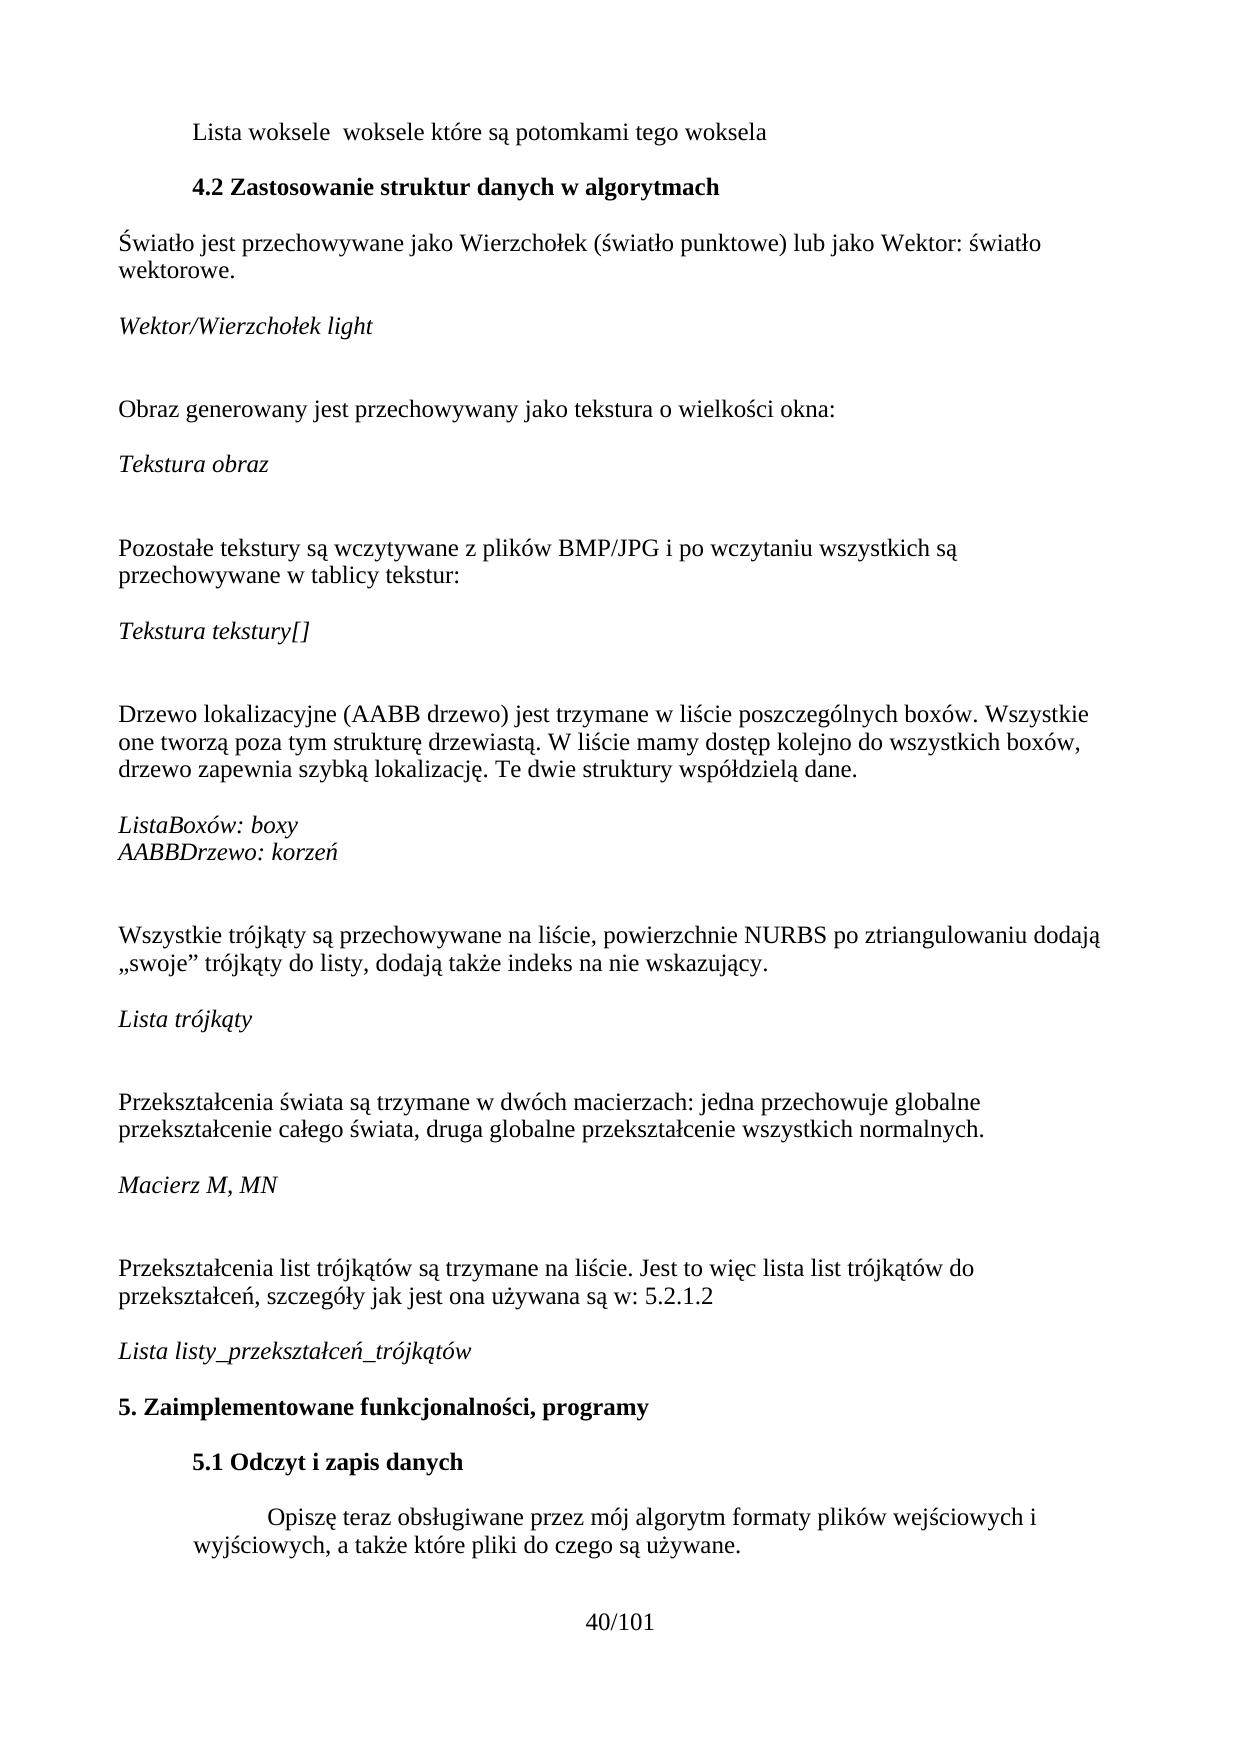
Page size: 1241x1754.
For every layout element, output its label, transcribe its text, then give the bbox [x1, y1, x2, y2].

text Pozostałe tekstury są wczytywane z plików BMP/JPG i po wczytaniu wszystkich są przechowywane w tablicy tekstur: [118, 534, 1122, 589]
text Światło jest przechowywane jako Wierzchołek (światło punktowe) lub jako Wektor: światło wektorowe. [118, 229, 1122, 284]
text Przekształcenia świata są trzymane w dwóch macierzach: jedna przechowuje globalne przekształcenie całego świata, druga globalne przekształcenie wszystkich normalnych. [118, 1088, 1122, 1143]
text 5. Zaimplementowane funkcjonalności, programy [118, 1393, 1122, 1420]
text Tekstura obraz [118, 451, 1122, 478]
text AABBDrzewo: korzeń [118, 838, 1122, 866]
text 4.2 Zastosowanie struktur danych w algorytmach [118, 173, 1122, 201]
text Lista woksele woksele które są potomkami tego woksela [118, 118, 1122, 146]
text Lista trójkąty [118, 1005, 1122, 1032]
text Wektor/Wierzchołek light [118, 312, 1122, 340]
text Opiszę teraz obsługiwane przez mój algorytm formaty plików wejściowych i wyjściowych, a także które pliki do czego są używane. [193, 1503, 1122, 1559]
text Drzewo lokalizacyjne (AABB drzewo) jest trzymane w liście poszczególnych boxów. Wszystkie one tworzą poza tym strukturę drzewiastą. W liście mamy dostęp kolejno do wszystkich boxów, drzewo zapewnia szybką lokalizację. Te dwie struktury współdzielą dane. [118, 700, 1122, 783]
text Przekształcenia list trójkątów są trzymane na liście. Jest to więc lista list trójkątów do przekształceń, szczegóły jak jest ona używana są w: 5.2.1.2 [118, 1254, 1122, 1309]
text Obraz generowany jest przechowywany jako tekstura o wielkości okna: [118, 395, 1122, 423]
text 5.1 Odczyt i zapis danych [118, 1448, 1122, 1476]
text ListaBoxów: boxy [118, 811, 1122, 838]
text Lista listy_przekształceń_trójkątów [118, 1337, 1122, 1365]
text Tekstura tekstury[] [118, 617, 1122, 644]
text Wszystkie trójkąty są przechowywane na liście, powierzchnie NURBS po ztriangulowaniu dodają „swoje” trójkąty do listy, dodają także indeks na nie wskazujący. [118, 922, 1122, 977]
text Macierz M, MN [118, 1171, 1122, 1199]
